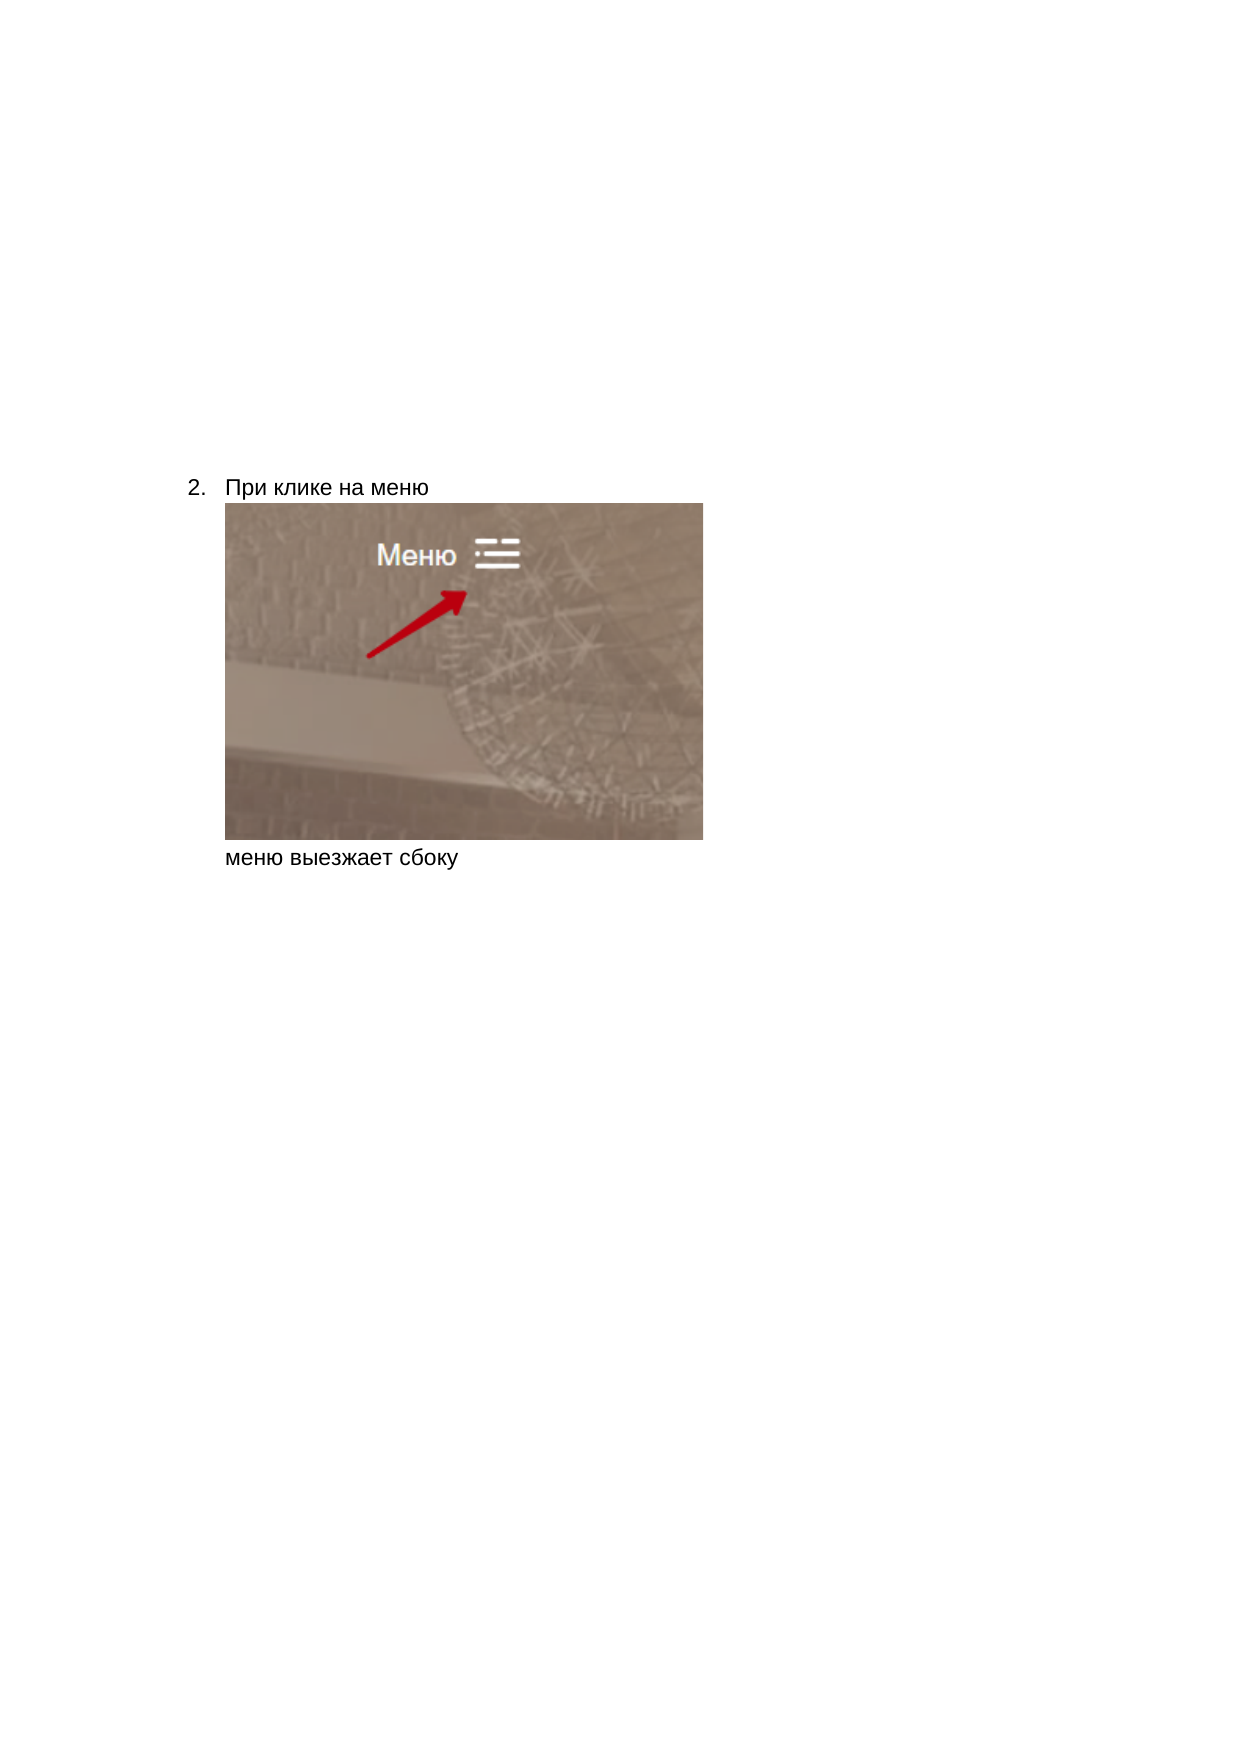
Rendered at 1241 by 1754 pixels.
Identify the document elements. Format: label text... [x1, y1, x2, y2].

list При клике на меню [187, 474, 1090, 500]
list [187, 150, 1090, 409]
text меню выезжает сбоку [225, 844, 1090, 870]
picture [225, 503, 704, 840]
